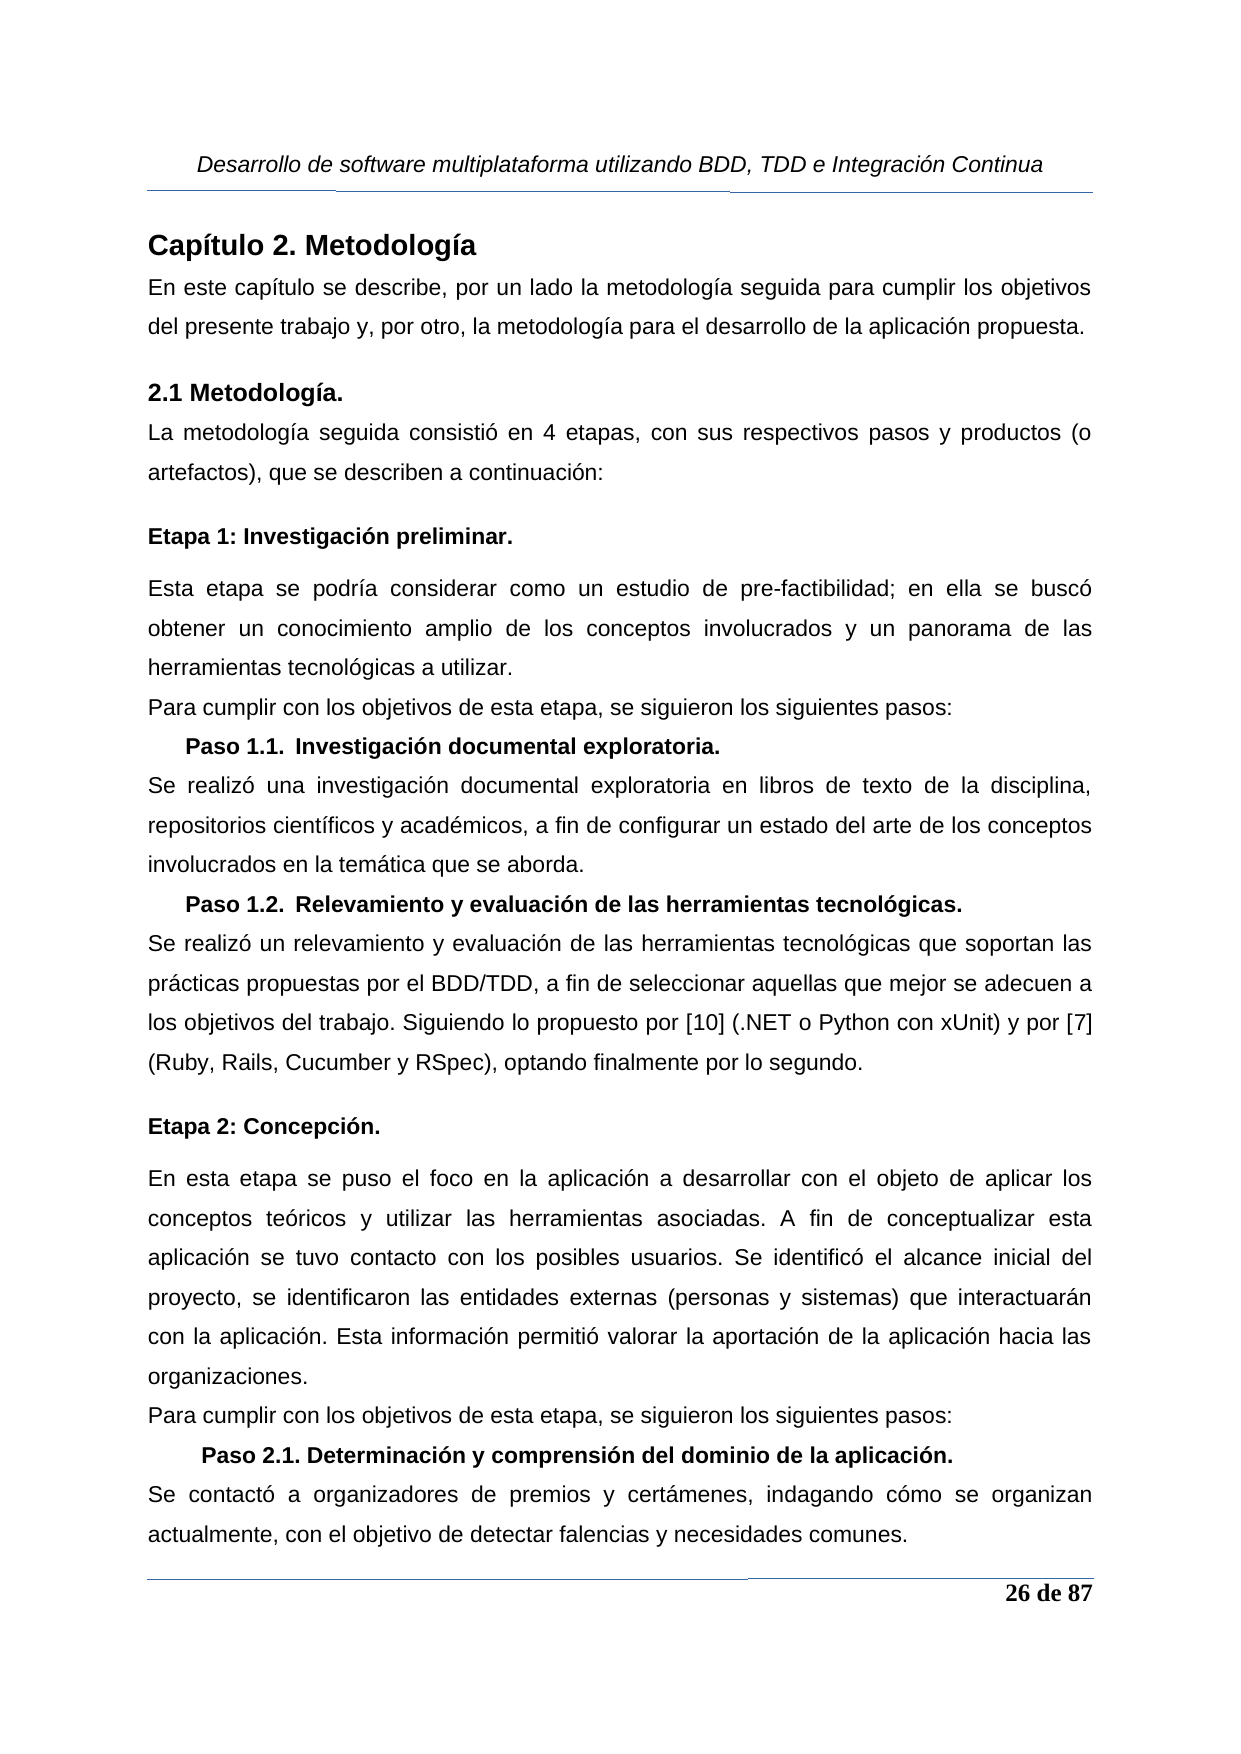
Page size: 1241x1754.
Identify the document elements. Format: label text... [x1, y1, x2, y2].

subtitle Etapa 1: Investigación preliminar. [148, 523, 1093, 549]
text Se contactó a organizadores de premios y certámenes, indagando cómo se organizan actualmente, con el objetivo de detectar falencias y necesidades comunes. [148, 1481, 1093, 1547]
text Se realizó una investigación documental exploratoria en libros de texto de la disciplina, repositorios científicos y académicos, a fin de configurar un estado del arte de los conceptos involucrados en la temática que se aborda. [148, 772, 1093, 878]
text En este capítulo se describe, por un lado la metodología seguida para cumplir los objetivos del presente trabajo y, por otro, la metodología para el desarrollo de la aplicación propuesta. [148, 274, 1093, 340]
text Para cumplir con los objetivos de esta etapa, se siguieron los siguientes pasos: [148, 1402, 1093, 1428]
subtitle Etapa 2: Concepción. [148, 1113, 1093, 1139]
text La metodología seguida consistió en 4 etapas, con sus respectivos pasos y productos (o artefactos), que se describen a continuación: [148, 419, 1093, 485]
text Esta etapa se podría considerar como un estudio de pre-factibilidad; en ella se buscó obtener un conocimiento amplio de los conceptos involucrados y un panorama de las herramientas tecnológicas a utilizar. [148, 575, 1093, 680]
subtitle Capítulo 2. Metodología [148, 228, 1093, 261]
list Determinación y comprensión del dominio de la aplicación. [195, 1442, 1093, 1468]
list Investigación documental exploratoria. [185, 733, 1093, 759]
text Se realizó un relevamiento y evaluación de las herramientas tecnológicas que soportan las prácticas propuestas por el BDD/TDD, a fin de seleccionar aquellas que mejor se adecuen a los objetivos del trabajo. Siguiendo lo propuesto por [10] (.NET o Python con xUnit) y por [7] (Ruby, Rails, Cucumber y RSpec), optando finalmente por lo segundo. [148, 930, 1093, 1075]
list Relevamiento y evaluación de las herramientas tecnológicas. [185, 891, 1093, 917]
text Para cumplir con los objetivos de esta etapa, se siguieron los siguientes pasos: [148, 693, 1093, 720]
text En esta etapa se puso el foco en la aplicación a desarrollar con el objeto de aplicar los conceptos teóricos y utilizar las herramientas asociadas. A fin de conceptualizar esta aplicación se tuvo contacto con los posibles usuarios. Se identificó el alcance inicial del proyecto, se identificaron las entidades externas (personas y sistemas) que interactuarán con la aplicación. Esta información permitió valorar la aportación de la aplicación hacia las organizaciones. [148, 1165, 1093, 1389]
subtitle 2.1 Metodología. [148, 378, 1093, 407]
